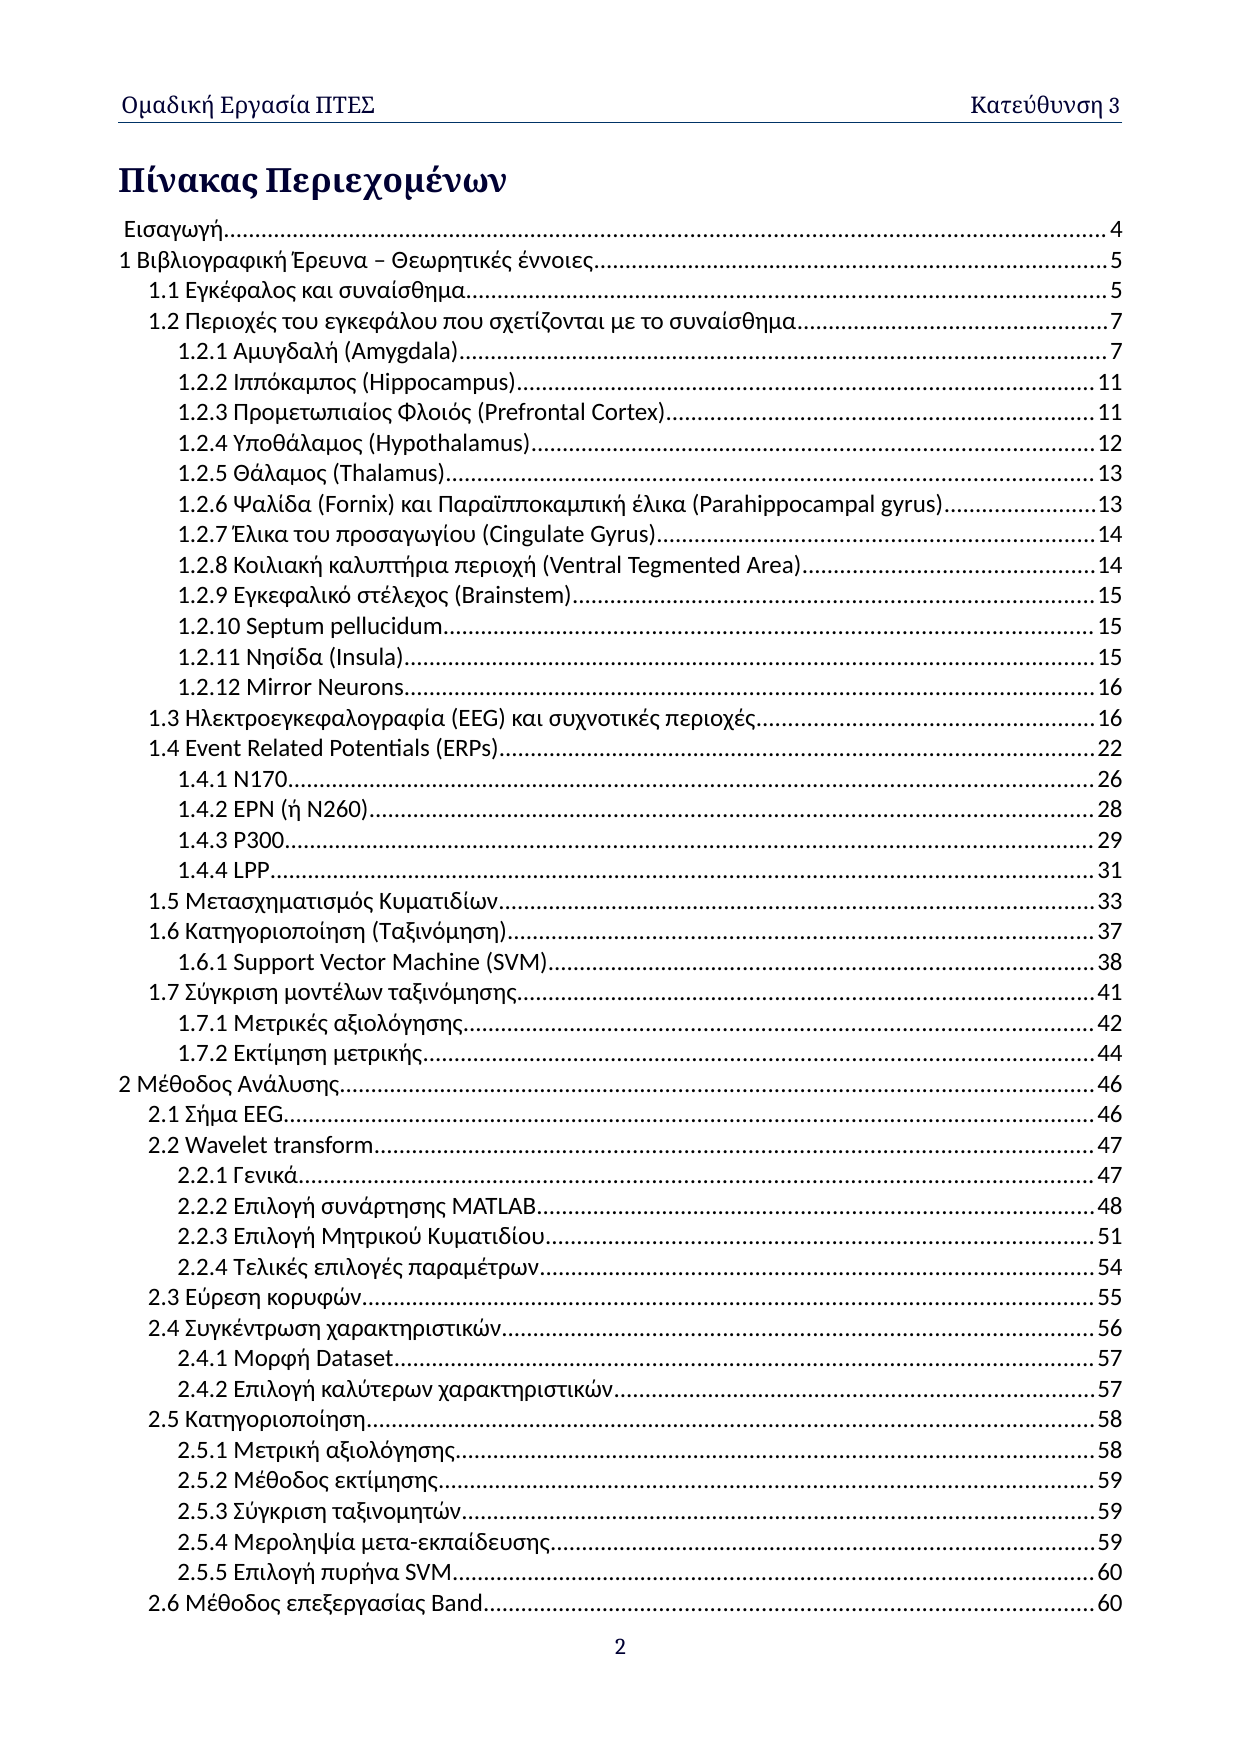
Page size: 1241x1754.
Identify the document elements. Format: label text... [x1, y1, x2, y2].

text 1.7.1 Μετρικές αξιολόγησης 42 [177, 1007, 1122, 1037]
text 2.6 Μέθοδος επεξεργασίας Band 60 [148, 1587, 1122, 1617]
text 1.2.1 Αμυγδαλή (Amygdala) 7 [177, 335, 1122, 366]
text 1.4 Event Related Potentials (ERPs) 22 [148, 732, 1122, 763]
text 2.2.2 Επιλογή συνάρτησης MATLAB 48 [177, 1190, 1122, 1221]
text 2.5.2 Μέθοδος εκτίμησης 59 [177, 1465, 1122, 1495]
text 1.2 Περιοχές του εγκεφάλου που σχετίζονται με το συναίσθημα 7 [148, 305, 1122, 335]
text 1.2.5 Θάλαμος (Τhalamus) 13 [177, 457, 1122, 488]
text 2 Μέθοδος Ανάλυσης 46 [118, 1068, 1122, 1098]
text 2.5.4 Μεροληψία μετα-εκπαίδευσης 59 [177, 1526, 1122, 1556]
text Εισαγωγή 4 [118, 213, 1122, 244]
text 1.2.2 Ιππόκαμπος (Hippocampus) 11 [177, 366, 1122, 396]
text 1.2.12 Mirror Neurons 16 [177, 671, 1122, 702]
text 2.4.1 Μορφή Dataset 57 [177, 1343, 1122, 1373]
text 2.5.1 Μετρική αξιολόγησης 58 [177, 1434, 1122, 1465]
text 2.5 Κατηγοριοποίηση 58 [148, 1404, 1122, 1434]
text 1.5 Μετασχηματισμός Κυματιδίων 33 [148, 885, 1122, 915]
text 1.7 Σύγκριση μοντέλων ταξινόμησης 41 [148, 976, 1122, 1007]
text 2.2.3 Επιλογή Μητρικού Κυματιδίου 51 [177, 1221, 1122, 1251]
text 1.7.2 Εκτίμηση μετρικής 44 [177, 1037, 1122, 1068]
text 1.4.3 P300 29 [177, 824, 1122, 854]
text 1.4.1 Ν170 26 [177, 763, 1122, 793]
text 2.3 Εύρεση κορυφών 55 [148, 1282, 1122, 1312]
text 1.2.9 Εγκεφαλικό στέλεχος (Brainstem) 15 [177, 579, 1122, 610]
text 1.2.4 Υποθάλαμος (Hypothalamus) 12 [177, 427, 1122, 457]
text 1.1 Εγκέφαλος και συναίσθημα 5 [148, 274, 1122, 305]
text 1.4.2 EPN (ή N260) 28 [177, 793, 1122, 824]
text 1.2.6 Ψαλίδα (Fornix) και Παραϊπποκαμπική έλικα (Parahippocampal gyrus) 13 [177, 488, 1122, 518]
text 2.2.4 Τελικές επιλογές παραμέτρων 54 [177, 1251, 1122, 1282]
text 1.4.4 LPP 31 [177, 854, 1122, 885]
text 1.6.1 Support Vector Machine (SVM) 38 [177, 946, 1122, 976]
text 1.6 Κατηγοριοποίηση (Ταξινόμηση) 37 [148, 915, 1122, 946]
text 2.1 Σήμα EEG 46 [148, 1098, 1122, 1129]
subtitle Πίνακας Περιεχομένων [118, 162, 1122, 201]
text 2.4 Συγκέντρωση χαρακτηριστικών 56 [148, 1312, 1122, 1343]
text 1.3 Ηλεκτροεγκεφαλογραφία (EEG) και συχνοτικές περιοχές 16 [148, 702, 1122, 732]
text 2.5.5 Επιλογή πυρήνα SVM 60 [177, 1556, 1122, 1587]
text 2.5.3 Σύγκριση ταξινομητών 59 [177, 1495, 1122, 1526]
text 1.2.3 Προμετωπιαίος Φλοιός (Prefrontal Cortex) 11 [177, 396, 1122, 427]
text 1 Βιβλιογραφική Έρευνα – Θεωρητικές έννοιες 5 [118, 244, 1122, 274]
text 1.2.10 Septum pellucidum 15 [177, 610, 1122, 641]
text 1.2.8 Κοιλιακή καλυπτήρια περιοχή (Ventral Tegmented Area) 14 [177, 549, 1122, 579]
text 1.2.11 Νησίδα (Insula) 15 [177, 641, 1122, 671]
text 2.4.2 Επιλογή καλύτερων χαρακτηριστικών 57 [177, 1373, 1122, 1404]
text 2.2.1 Γενικά 47 [177, 1159, 1122, 1190]
text 1.2.7 Έλικα του προσαγωγίου (Cingulate Gyrus) 14 [177, 518, 1122, 549]
text 2.2 Wavelet transform 47 [148, 1129, 1122, 1159]
